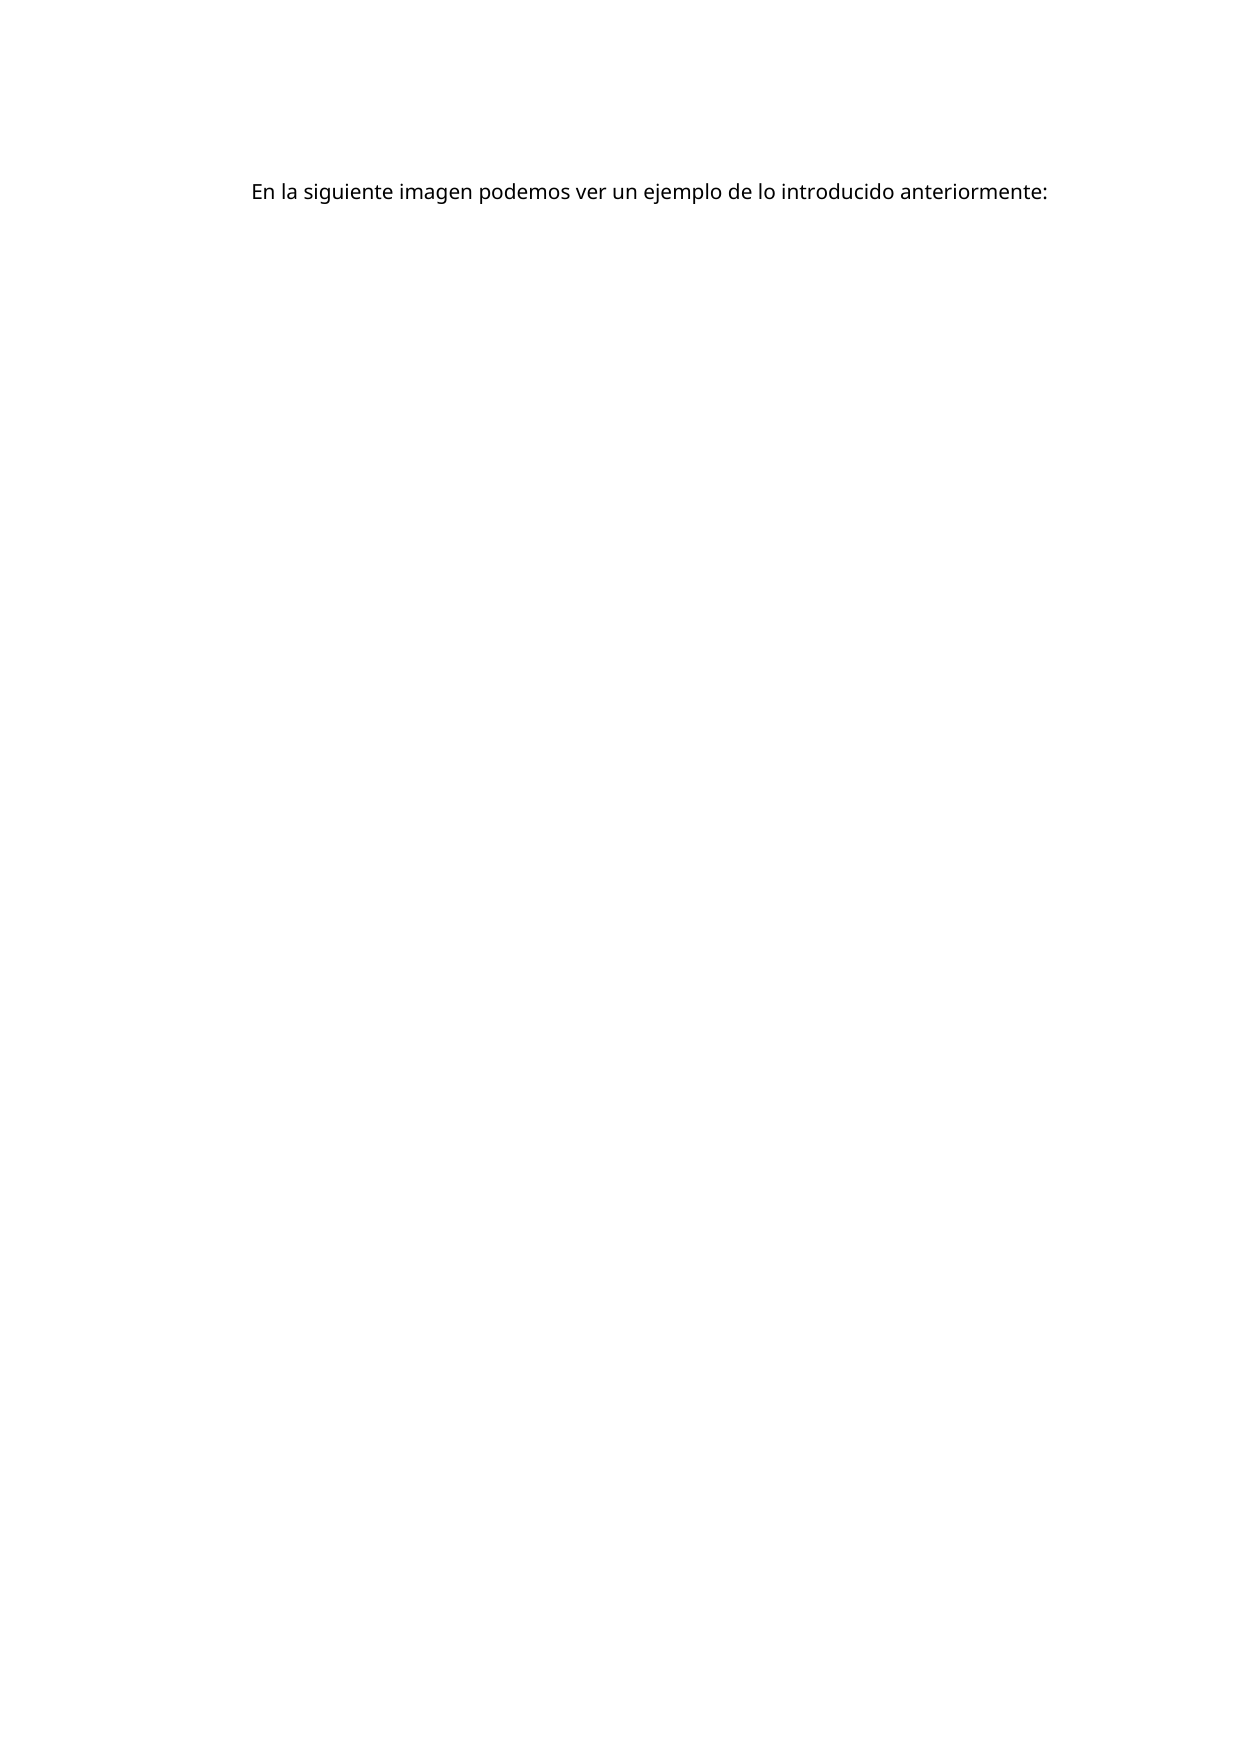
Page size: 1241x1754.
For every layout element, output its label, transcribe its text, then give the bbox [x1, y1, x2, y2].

text En la siguiente imagen podemos ver un ejemplo de lo introducido anteriormente: [177, 177, 1063, 205]
